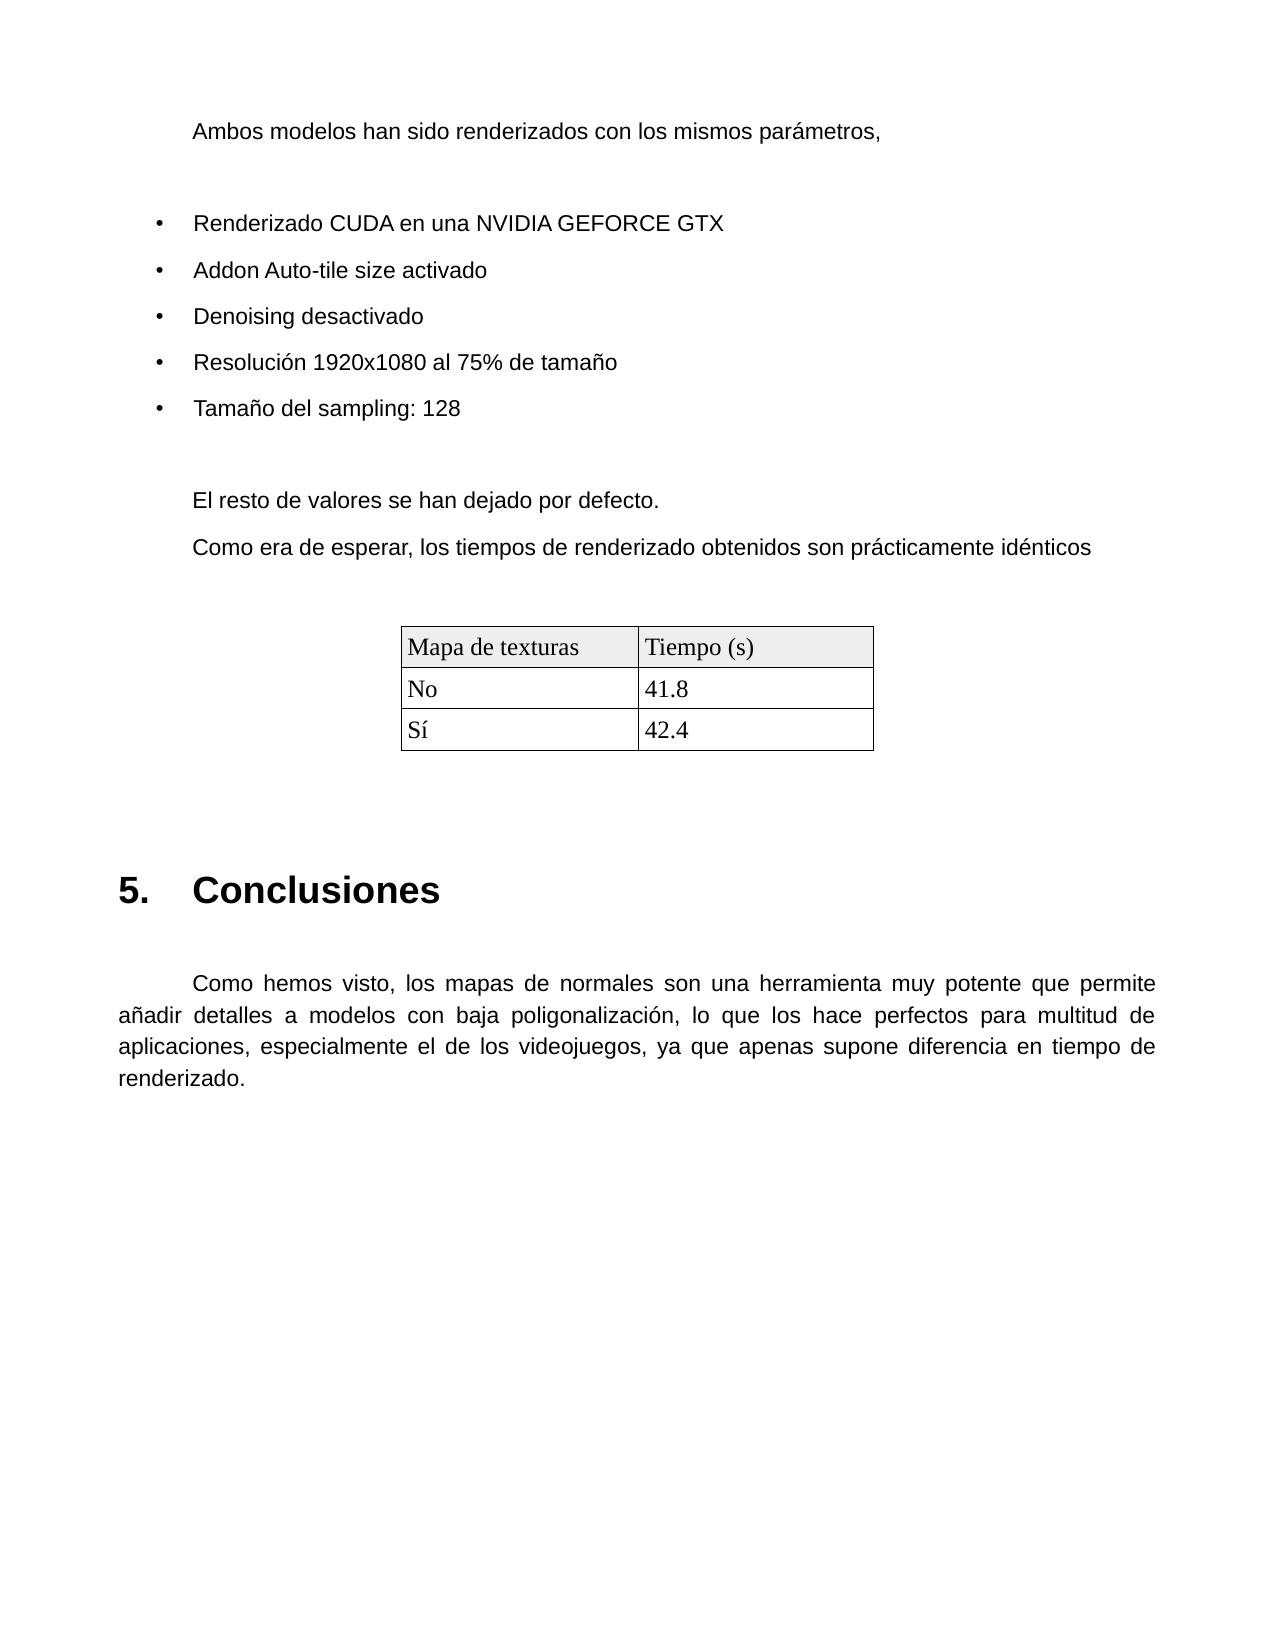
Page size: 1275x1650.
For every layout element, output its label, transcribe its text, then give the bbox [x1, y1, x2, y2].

text Como hemos visto, los mapas de normales son una herramienta muy potente que permite añadir detalles a modelos con baja poligonalización, lo que los hace perfectos para multitud de aplicaciones, especialmente el de los videojuegos, ya que apenas supone diferencia en tiempo de renderizado. [118, 970, 1157, 1091]
list Addon Auto-tile size activado [156, 257, 1157, 283]
list Tamaño del sampling: 128 [156, 395, 1157, 421]
list Renderizado CUDA en una NVIDIA GEFORCE GTX [156, 210, 1157, 237]
table_header Mapa de texturas [402, 627, 638, 667]
table_cell 41.8 [639, 668, 873, 708]
text Ambos modelos han sido renderizados con los mismos parámetros, [118, 118, 1157, 144]
table_cell 42.4 [639, 709, 873, 749]
list Denoising desactivado [156, 303, 1157, 329]
table_cell Sí [402, 709, 638, 749]
text Como era de esperar, los tiempos de renderizado obtenidos son prácticamente idénticos [118, 533, 1157, 560]
table_header Tiempo (s) [639, 627, 873, 667]
text El resto de valores se han dejado por defecto. [118, 487, 1157, 514]
subtitle 5. Conclusiones [118, 868, 1157, 911]
list Resolución 1920x1080 al 75% de tamaño [156, 349, 1157, 375]
table_cell No [402, 668, 638, 708]
